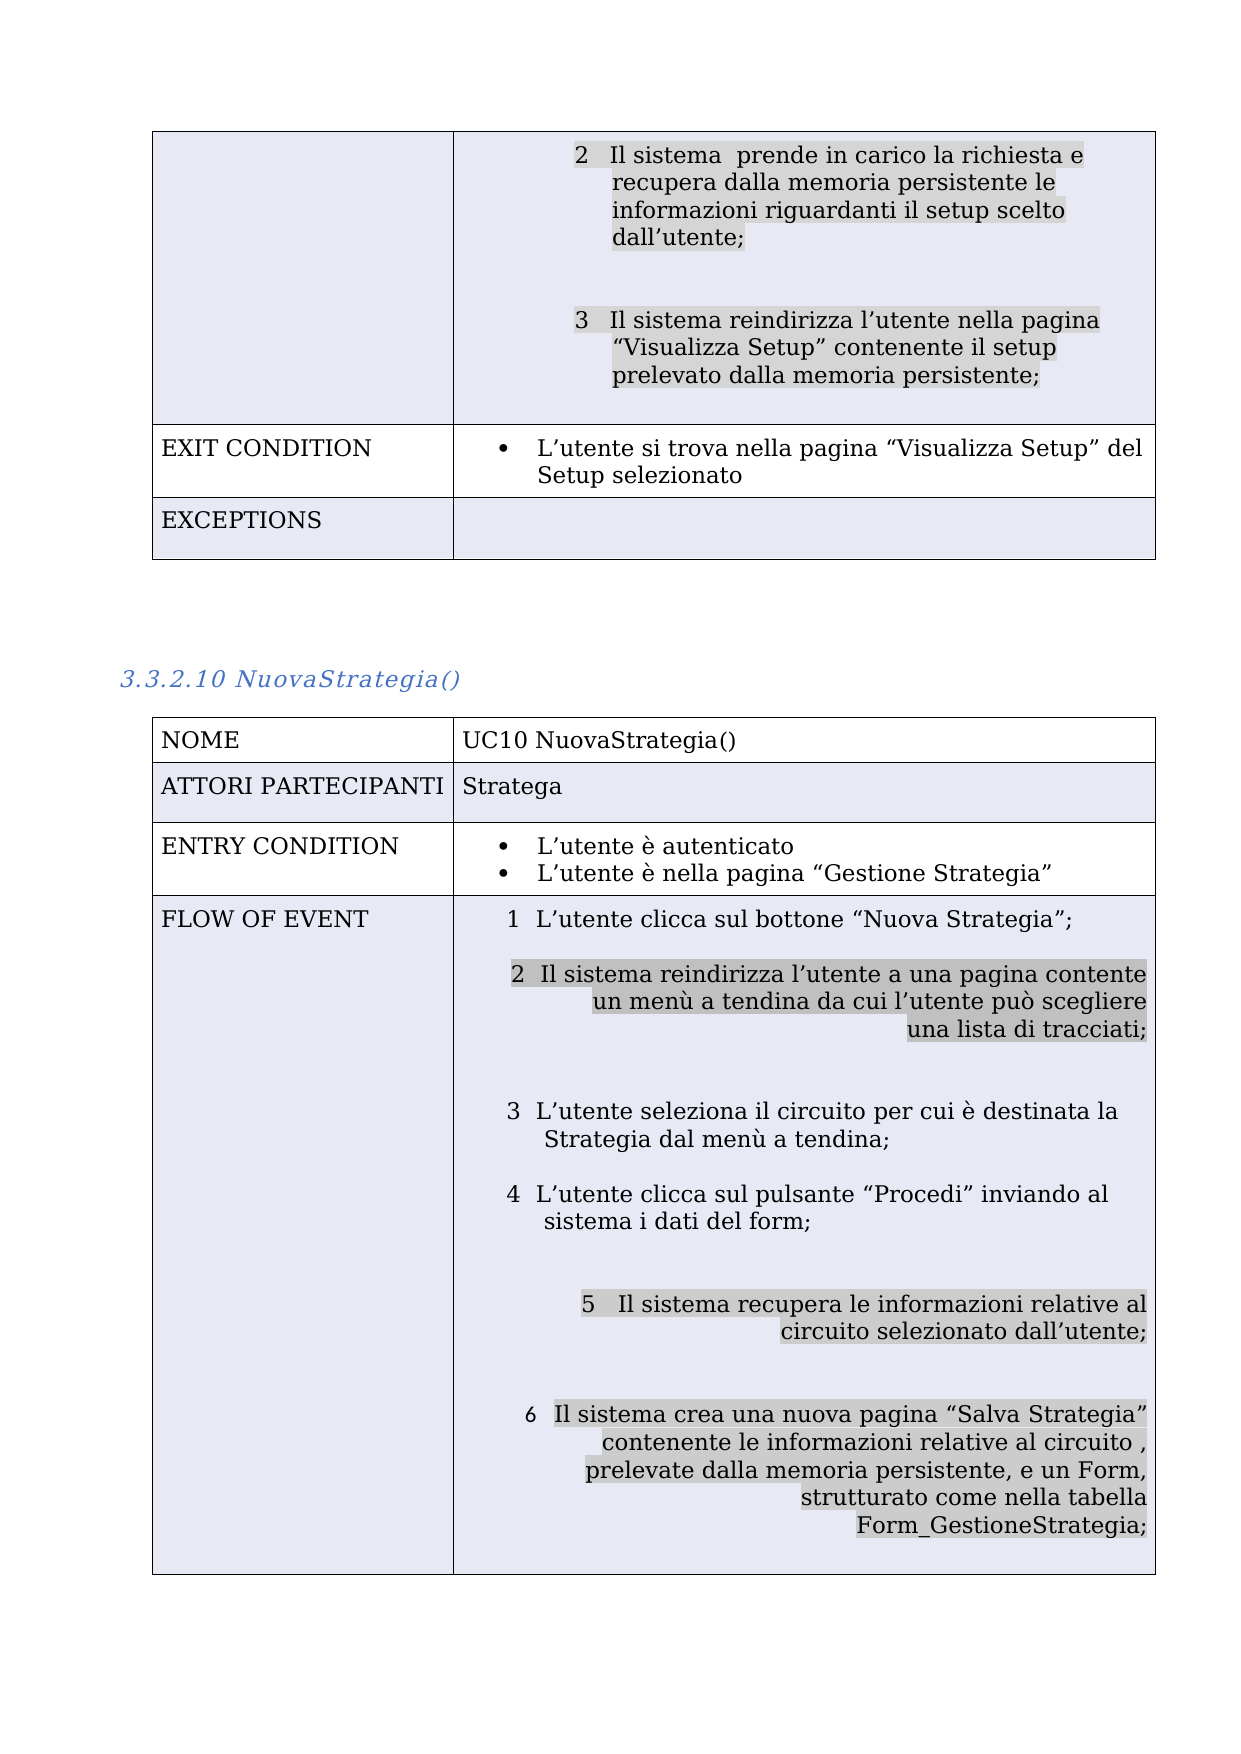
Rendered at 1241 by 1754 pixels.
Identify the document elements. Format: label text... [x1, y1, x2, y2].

table_cell ENTRY CONDITION [153, 823, 453, 895]
subtitle 3.3.2.10 NuovaStrategia() [118, 664, 1122, 692]
table_header NOME [153, 718, 453, 762]
table_cell ATTORI PARTECIPANTI [153, 763, 453, 822]
table_cell [454, 498, 1155, 558]
table_cell L’utente è autenticato L’utente è nella pagina “Gestione Strategia” [454, 823, 1155, 895]
table_cell L’utente clicca sul pulsante “Visualizza” relativo al setup che vuole visualizzare; Il sistema prende in carico la richiesta e recupera dalla memoria persistente le informazioni riguardanti il setup scelto dall’utente; Il sistema reindirizza l’utente nella pagina “Visualizza Setup” contenente il setup prelevato dalla memoria persistente; [454, 132, 1155, 424]
table_header UC10 NuovaStrategia() [454, 718, 1155, 762]
table_cell FLOW OF EVENT [153, 896, 453, 1574]
table_cell L’utente si trova nella pagina “Visualizza Setup” del Setup selezionato [454, 425, 1155, 497]
table_cell EXIT CONDITION [153, 425, 453, 497]
table_cell Stratega [454, 763, 1155, 822]
table_cell L’utente clicca sul bottone “Nuova Strategia”; Il sistema reindirizza l’utente a una pagina contente un menù a tendina da cui l’utente può scegliere una lista di tracciati; L’utente seleziona il circuito per cui è destinata la Strategia dal menù a tendina; L’utente clicca sul pulsante “Procedi” inviando al sistema i dati del form; Il sistema recupera le informazioni relative al circuito selezionato dall’utente; Il sistema crea una nuova pagina “Salva Strategia” contenente le informazioni relative al circuito , prelevate dalla memoria persistente, e un Form, strutturato come nella tabella Form_GestioneStrategia; Il sistema reindirizza l’utente alla pagina di “Salva Strategia”; [454, 896, 1155, 1574]
table_cell [153, 132, 453, 424]
table_cell EXCEPTIONS [153, 498, 453, 558]
